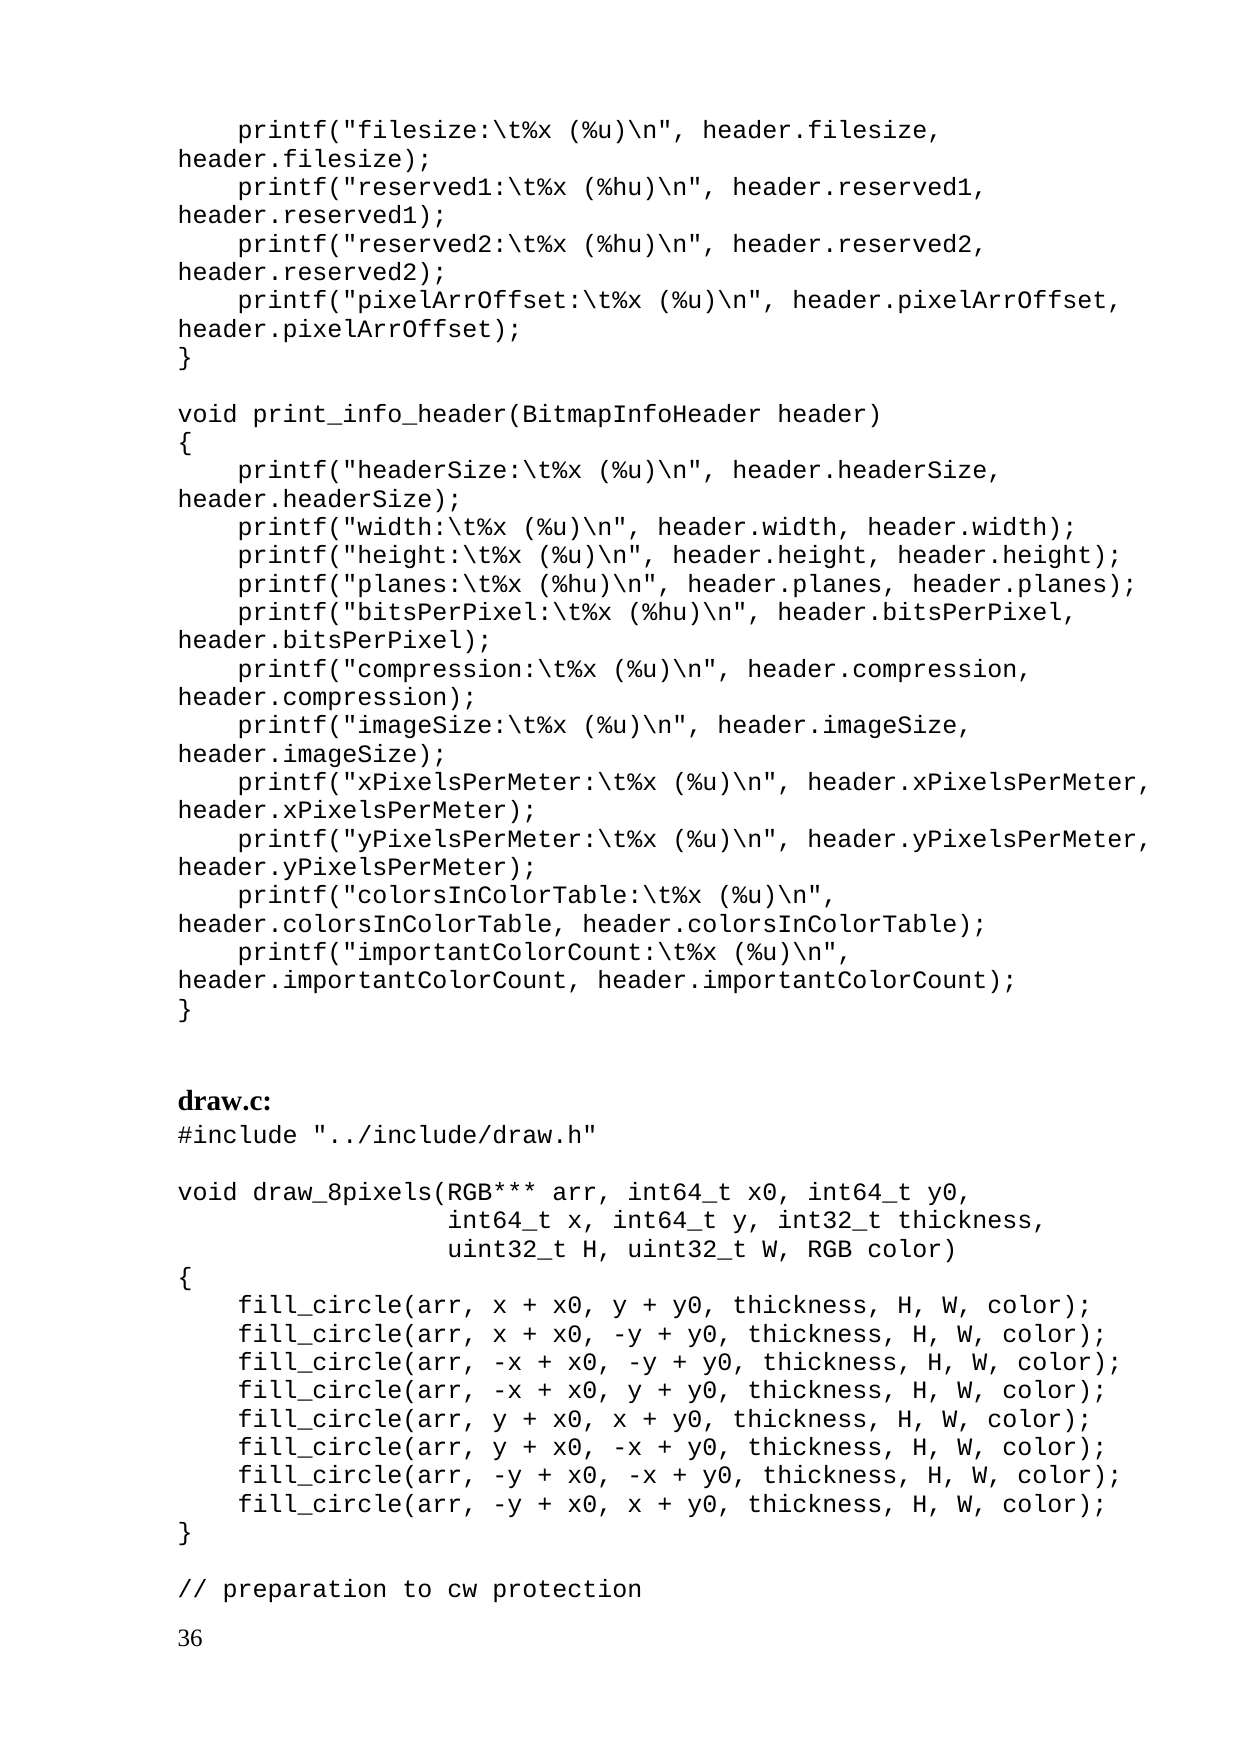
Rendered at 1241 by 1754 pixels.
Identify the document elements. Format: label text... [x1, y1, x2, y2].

text fill_circle(arr, -y + x0, -x + y0, thickness, H, W, color); [177, 1463, 1181, 1491]
text { [177, 1265, 1181, 1293]
text printf("yPixelsPerMeter:\t%x (%u)\n", header.yPixelsPerMeter, header.yPixelsPerMeter); [177, 826, 1181, 883]
text printf("bitsPerPixel:\t%x (%hu)\n", header.bitsPerPixel, header.bitsPerPixel); [177, 600, 1181, 656]
text fill_circle(arr, y + x0, -x + y0, thickness, H, W, color); [177, 1435, 1181, 1463]
text printf("reserved2:\t%x (%hu)\n", header.reserved2, header.reserved2); [177, 231, 1181, 288]
text printf("planes:\t%x (%hu)\n", header.planes, header.planes); [177, 571, 1181, 600]
text #include "../include/draw.h" [177, 1123, 1181, 1151]
text fill_circle(arr, x + x0, y + y0, thickness, H, W, color); [177, 1293, 1181, 1321]
text fill_circle(arr, x + x0, -y + y0, thickness, H, W, color); [177, 1321, 1181, 1350]
text } [177, 1520, 1181, 1548]
text int64_t x, int64_t y, int32_t thickness, [177, 1208, 1181, 1236]
text printf("xPixelsPerMeter:\t%x (%u)\n", header.xPixelsPerMeter, header.xPixelsPerMeter); [177, 770, 1181, 826]
text fill_circle(arr, -x + x0, y + y0, thickness, H, W, color); [177, 1378, 1181, 1406]
text printf("filesize:\t%x (%u)\n", header.filesize, header.filesize); [177, 118, 1181, 175]
text } [177, 996, 1181, 1025]
text fill_circle(arr, -y + x0, x + y0, thickness, H, W, color); [177, 1491, 1181, 1520]
text printf("imageSize:\t%x (%u)\n", header.imageSize, header.imageSize); [177, 713, 1181, 770]
text void draw_8pixels(RGB*** arr, int64_t x0, int64_t y0, [177, 1180, 1181, 1208]
text } [177, 345, 1181, 373]
text printf("headerSize:\t%x (%u)\n", header.headerSize, header.headerSize); [177, 458, 1181, 515]
text printf("colorsInColorTable:\t%x (%u)\n", header.colorsInColorTable, header.colorsInColorTable); [177, 883, 1181, 940]
text printf("pixelArrOffset:\t%x (%u)\n", header.pixelArrOffset, header.pixelArrOffset); [177, 288, 1181, 345]
text fill_circle(arr, -x + x0, -y + y0, thickness, H, W, color); [177, 1350, 1181, 1378]
text printf("width:\t%x (%u)\n", header.width, header.width); [177, 515, 1181, 543]
text printf("compression:\t%x (%u)\n", header.compression, header.compression); [177, 656, 1181, 713]
text uint32_t H, uint32_t W, RGB color) [177, 1236, 1181, 1265]
text fill_circle(arr, y + x0, x + y0, thickness, H, W, color); [177, 1406, 1181, 1435]
text printf("importantColorCount:\t%x (%u)\n", header.importantColorCount, header.importantColorCount); [177, 940, 1181, 996]
subtitle draw.c: [177, 1083, 1181, 1117]
text printf("reserved1:\t%x (%hu)\n", header.reserved1, header.reserved1); [177, 175, 1181, 231]
text { [177, 430, 1181, 458]
text // preparation to cw protection [177, 1576, 1181, 1605]
text void print_info_header(BitmapInfoHeader header) [177, 401, 1181, 430]
text printf("height:\t%x (%u)\n", header.height, header.height); [177, 543, 1181, 571]
